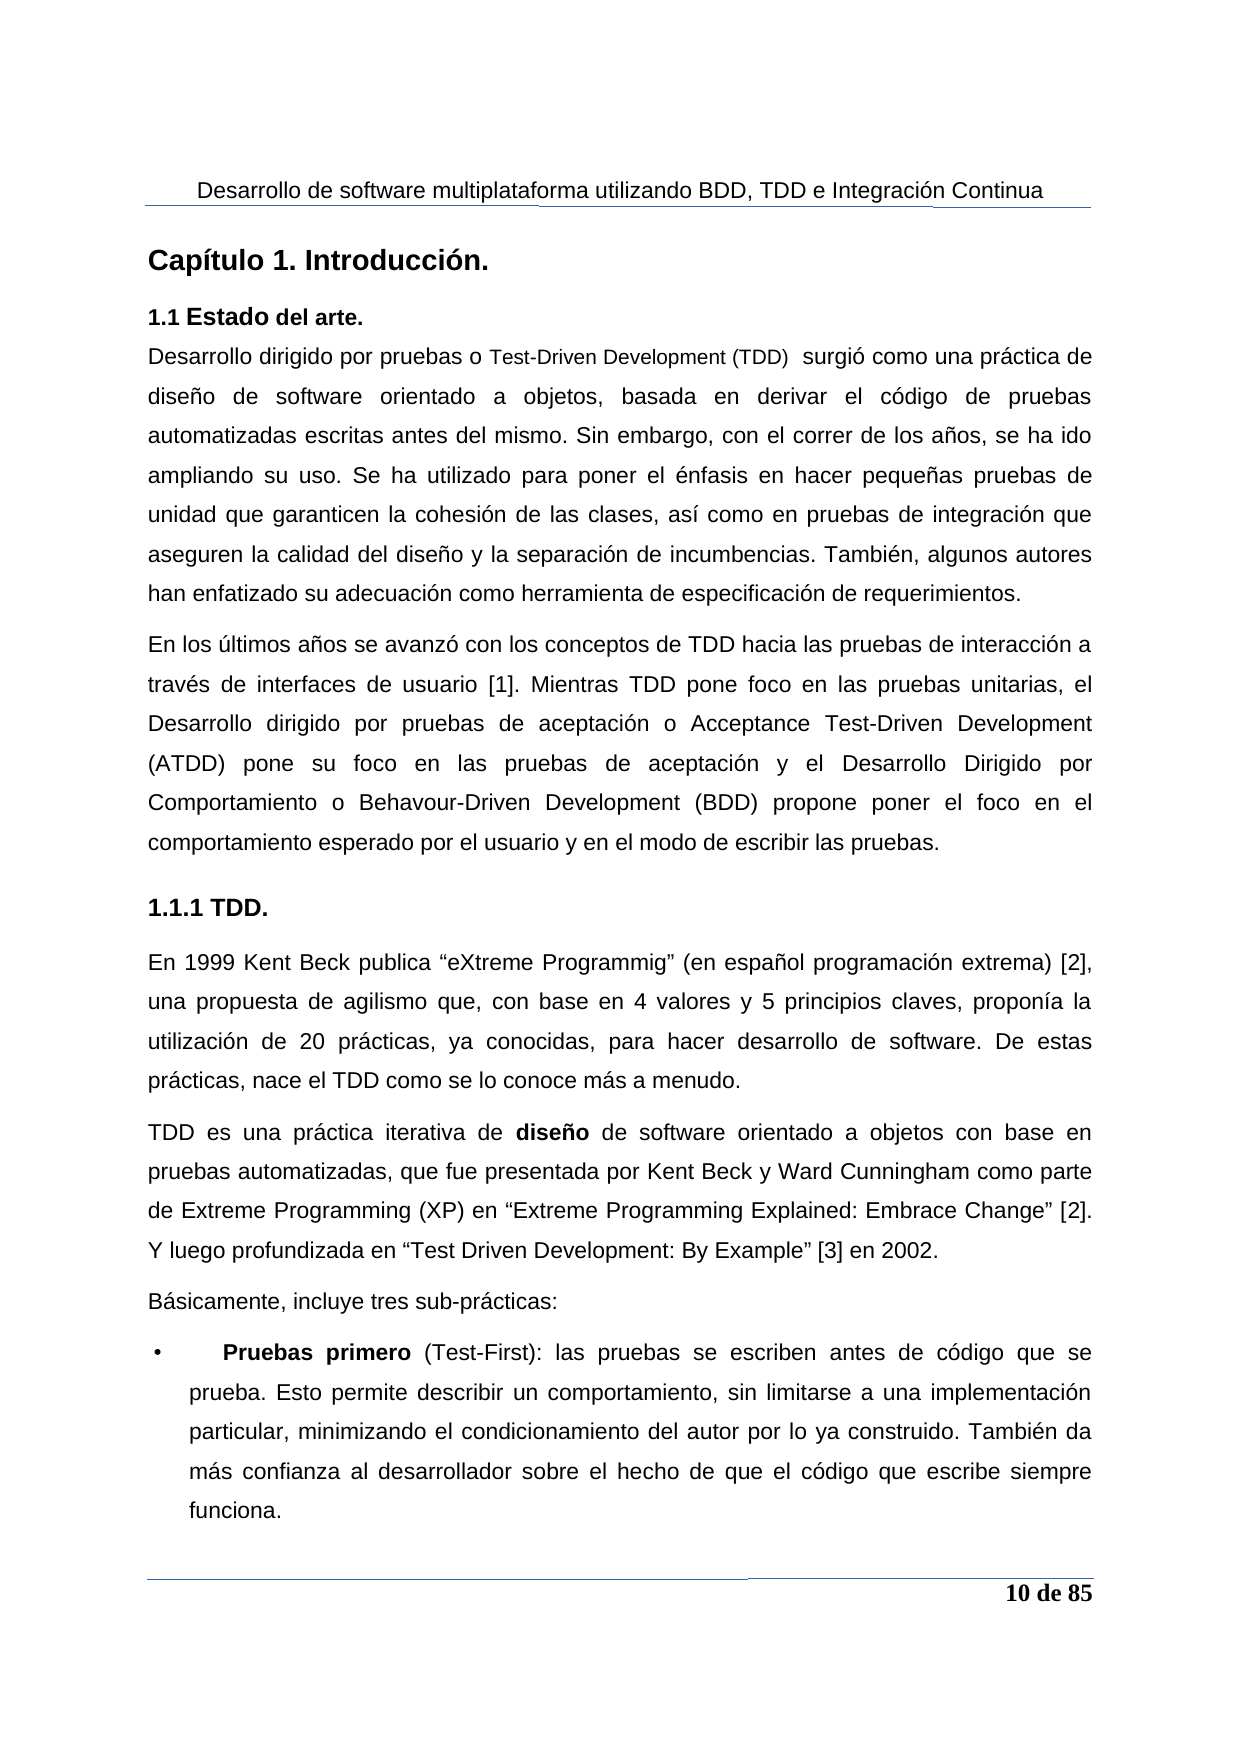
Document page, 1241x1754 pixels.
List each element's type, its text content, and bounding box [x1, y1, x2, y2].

list Pruebas primero (Test-First): las pruebas se escriben antes de código que se prueba. Esto permite describir un comportamiento, sin limitarse a una implementación particular, minimizando el condicionamiento del autor por lo ya construido. También da más confianza al desarrollador sobre el hecho de que el código que escribe siempre funciona. [153, 1339, 1093, 1524]
text Desarrollo dirigido por pruebas o Test-Driven Development (TDD) surgió como una práctica de diseño de software orientado a objetos, basada en derivar el código de pruebas automatizadas escritas antes del mismo. Sin embargo, con el correr de los años, se ha ido ampliando su uso. Se ha utilizado para poner el énfasis en hacer pequeñas pruebas de unidad que garanticen la cohesión de las clases, así como en pruebas de integración que aseguren la calidad del diseño y la separación de incumbencias. También, algunos autores han enfatizado su adecuación como herramienta de especificación de requerimientos. [148, 343, 1093, 606]
subtitle 1.1.1 TDD. [148, 893, 1093, 922]
subtitle Capítulo 1. Introducción. [148, 243, 1093, 277]
subtitle 1.1 Estado del arte. [148, 302, 1093, 331]
text En los últimos años se avanzó con los conceptos de TDD hacia las pruebas de interacción a través de interfaces de usuario [1]. Mientras TDD pone foco en las pruebas unitarias, el Desarrollo dirigido por pruebas de aceptación o Acceptance Test-Driven Development (ATDD) pone su foco en las pruebas de aceptación y el Desarrollo Dirigido por Comportamiento o Behavour-Driven Development (BDD) propone poner el foco en el comportamiento esperado por el usuario y en el modo de escribir las pruebas. [148, 631, 1093, 855]
text TDD es una práctica iterativa de diseño de software orientado a objetos con base en pruebas automatizadas, que fue presentada por Kent Beck y Ward Cunningham como parte de Extreme Programming (XP) en “Extreme Programming Explained: Embrace Change” [2]. Y luego profundizada en “Test Driven Development: By Example” [3] en 2002. [148, 1118, 1093, 1263]
text Básicamente, incluye tres sub-prácticas: [148, 1288, 1093, 1314]
text En 1999 Kent Beck publica “eXtreme Programmig” (en español programación extrema) [2], una propuesta de agilismo que, con base en 4 valores y 5 principios claves, proponía la utilización de 20 prácticas, ya conocidas, para hacer desarrollo de software. De estas prácticas, nace el TDD como se lo conoce más a menudo. [148, 949, 1093, 1093]
